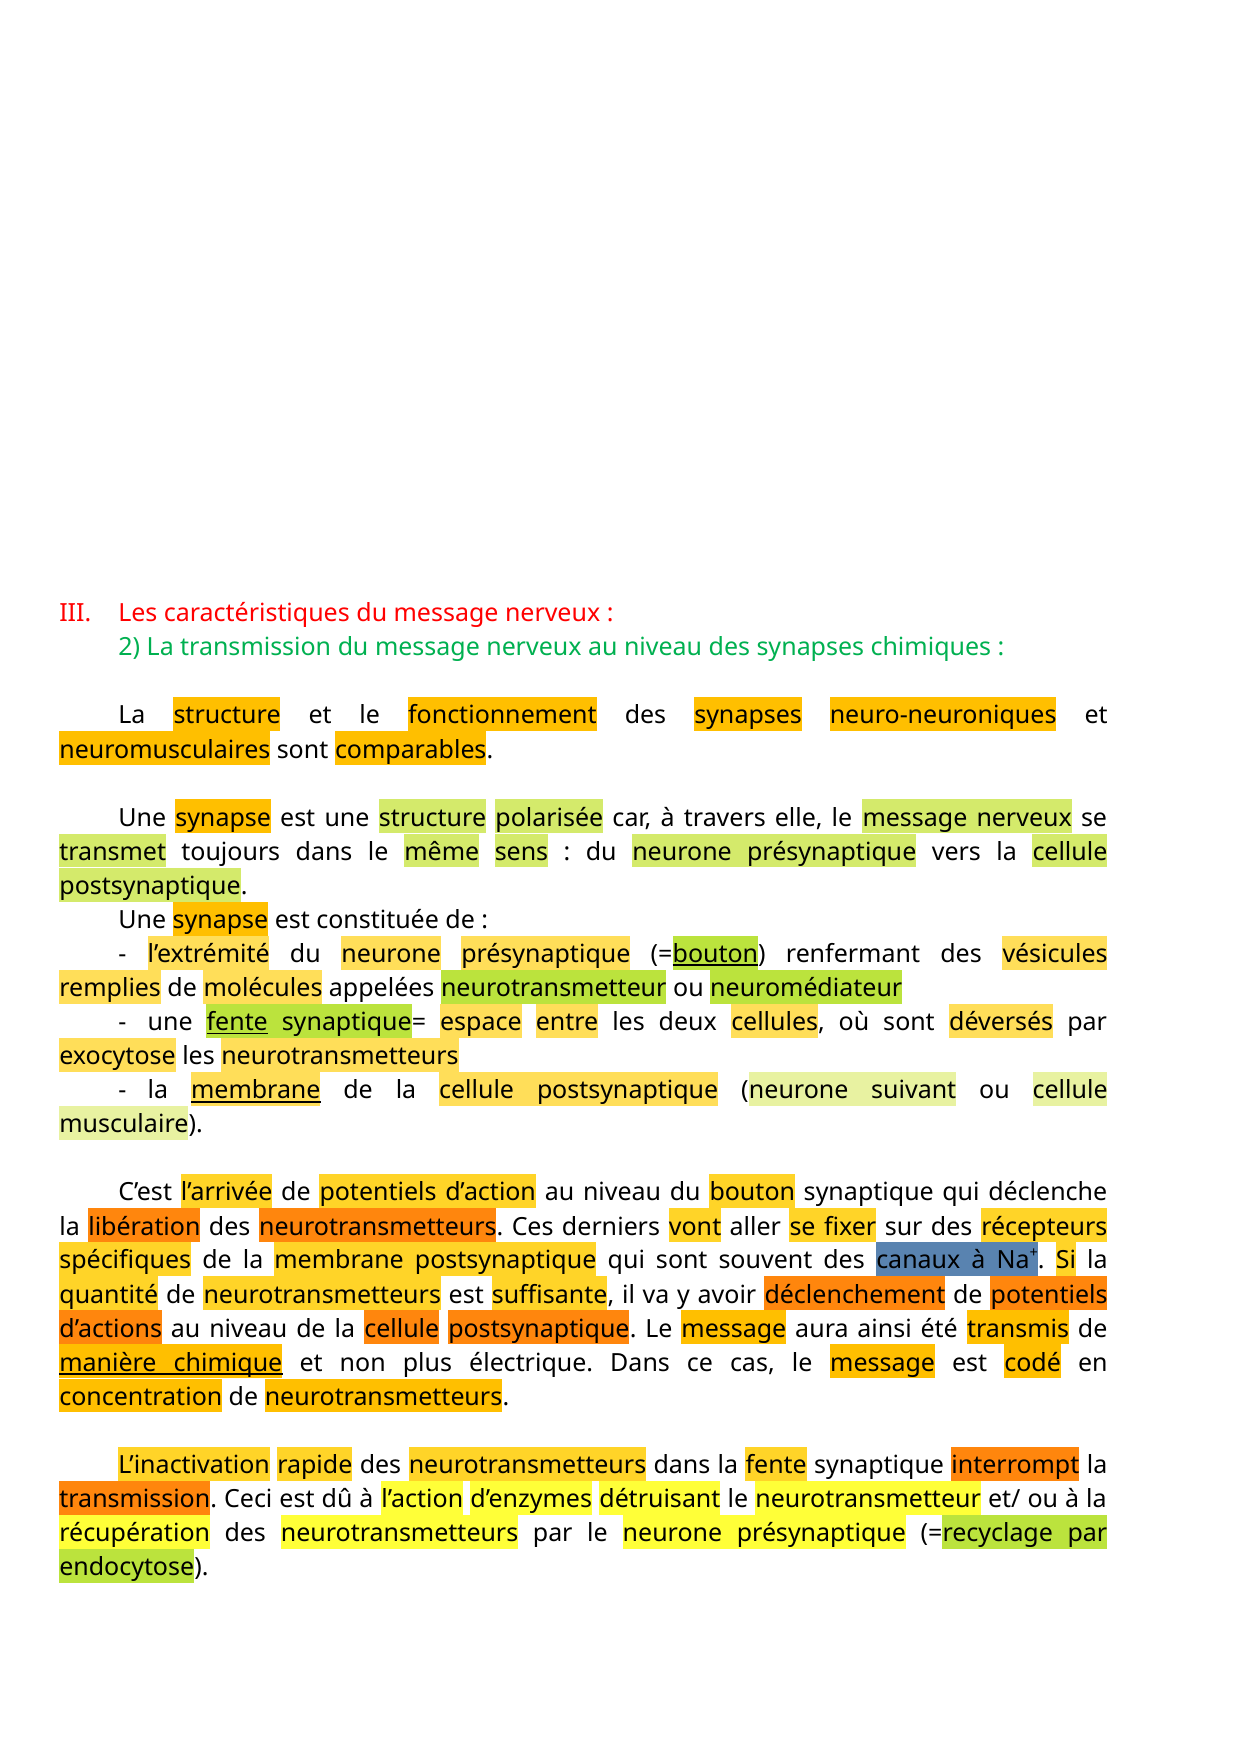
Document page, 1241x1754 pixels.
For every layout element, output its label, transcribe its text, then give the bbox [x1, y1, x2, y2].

text III. Les caractéristiques du message nerveux : [59, 595, 1122, 629]
text - l’extrémité du neurone présynaptique (=bouton) renfermant des vésicules remplies de molécules appelées neurotransmetteur ou neuromédiateur [59, 936, 1107, 1004]
text La structure et le fonctionnement des synapses neuro-neuroniques et neuromusculaires sont comparables. [59, 697, 1107, 765]
text L’inactivation rapide des neurotransmetteurs dans la fente synaptique interrompt la transmission. Ceci est dû à l’action d’enzymes détruisant le neurotransmetteur et/ ou à la récupération des neurotransmetteurs par le neurone présynaptique (=recyclage par endocytose). [59, 1447, 1107, 1583]
text Une synapse est une structure polarisée car, à travers elle, le message nerveux se transmet toujours dans le même sens : du neurone présynaptique vers la cellule postsynaptique. [59, 799, 1107, 902]
text - une fente synaptique= espace entre les deux cellules, où sont déversés par exocytose les neurotransmetteurs [59, 1004, 1107, 1072]
text 2) La transmission du message nerveux au niveau des synapses chimiques : [59, 629, 1107, 663]
text Une synapse est constituée de : [118, 902, 1107, 936]
text - la membrane de la cellule postsynaptique (neurone suivant ou cellule musculaire). [59, 1072, 1107, 1140]
text C’est l’arrivée de potentiels d’action au niveau du bouton synaptique qui déclenche la libération des neurotransmetteurs. Ces derniers vont aller se fixer sur des récepteurs spécifiques de la membrane postsynaptique qui sont souvent des canaux à Na+. Si la quantité de neurotransmetteurs est suffisante, il va y avoir déclenchement de potentiels d’actions au niveau de la cellule postsynaptique. Le message aura ainsi été transmis de manière chimique et non plus électrique. Dans ce cas, le message est codé en concentration de neurotransmetteurs. [59, 1174, 1107, 1412]
